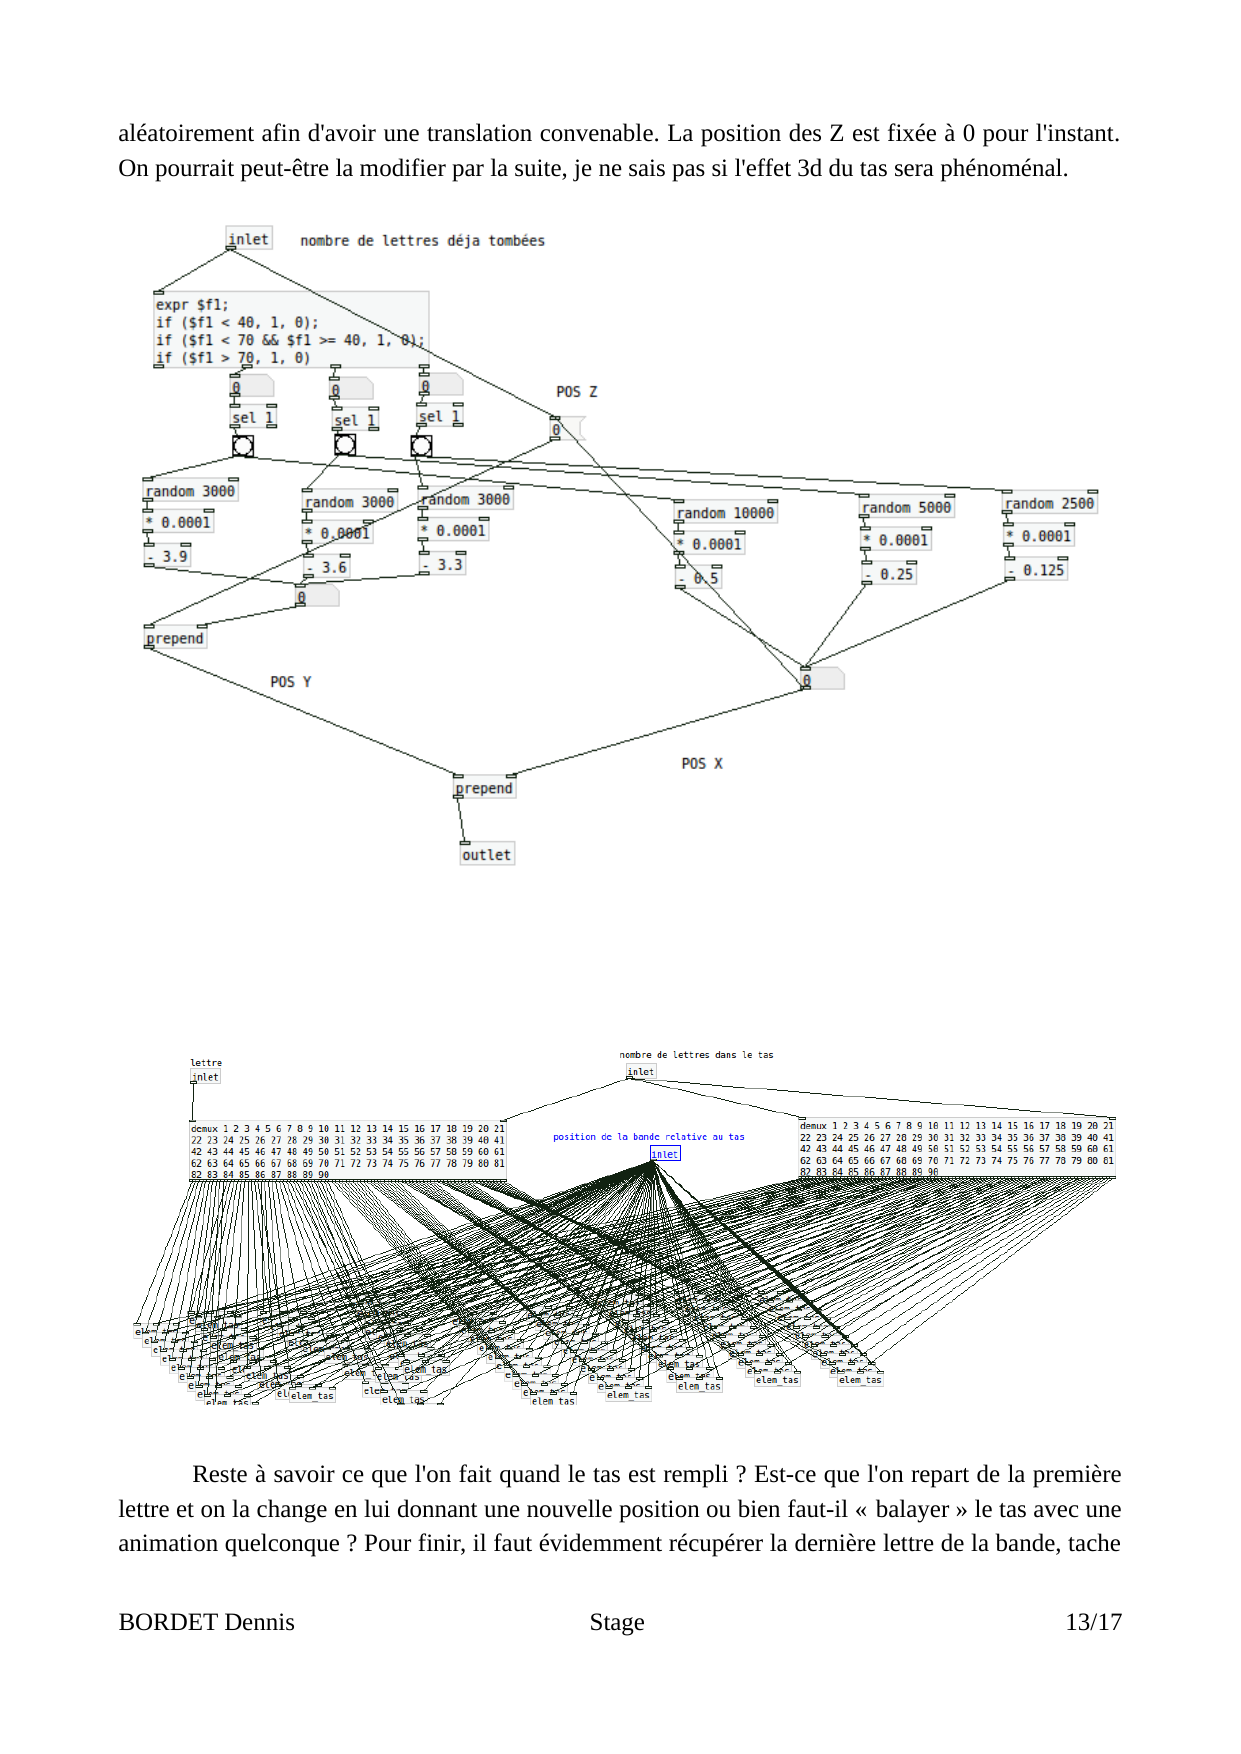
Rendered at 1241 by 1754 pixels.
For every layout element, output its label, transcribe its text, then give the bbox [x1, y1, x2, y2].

text aléatoirement afin d'avoir une translation convenable. La position des Z est fixée à 0 pour l'instant. On pourrait peut-être la modifier par la suite, je ne sais pas si l'effet 3d du tas sera phénoménal. [118, 118, 1122, 181]
picture [118, 1049, 1123, 1405]
text Reste à savoir ce que l'on fait quand le tas est rempli ? Est-ce que l'on repart de la première lettre et on la change en lui donnant une nouvelle position ou bien faut-il « balayer » le tas avec une animation quelconque ? Pour finir, il faut évidemment récupérer la dernière lettre de la bande, tache [118, 1459, 1122, 1557]
picture [118, 201, 1123, 897]
